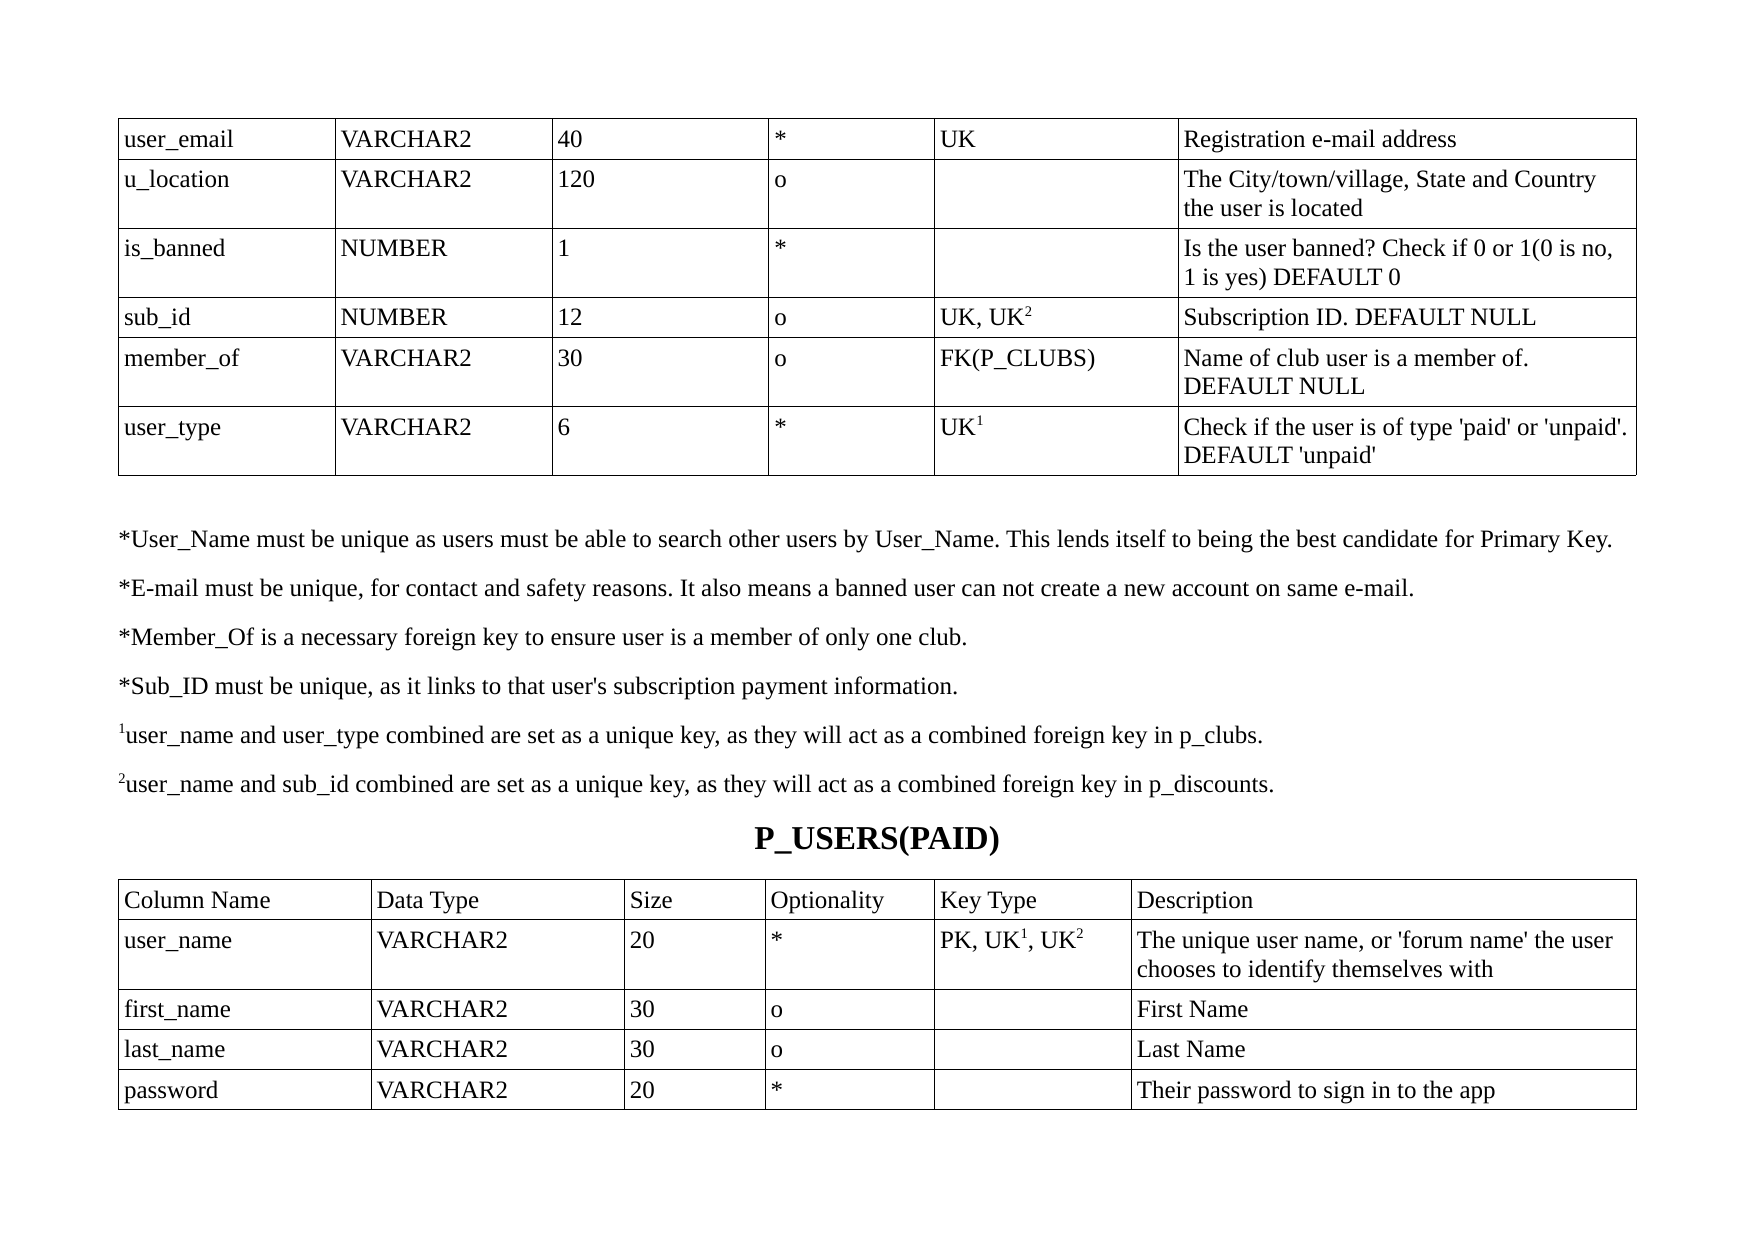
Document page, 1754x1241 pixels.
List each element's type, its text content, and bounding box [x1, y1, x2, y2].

text 2user_name and sub_id combined are set as a unique key, as they will act as a combined foreign key in p_discounts. [118, 769, 1636, 798]
table_cell Check if the user is of type 'paid' or 'unpaid'. DEFAULT 'unpaid' [1179, 407, 1636, 475]
table_cell NUMBER [336, 298, 552, 337]
table_cell First Name [1132, 990, 1636, 1029]
table_cell NUMBER [336, 229, 552, 297]
text *Sub_ID must be unique, as it links to that user's subscription payment information. [118, 671, 1636, 700]
table_cell u_location [119, 160, 335, 227]
table_cell * [766, 1070, 934, 1109]
table_cell * [769, 407, 934, 475]
text 1user_name and user_type combined are set as a unique key, as they will act as a combined foreign key in p_clubs. [118, 720, 1636, 749]
table_cell [935, 990, 1131, 1029]
table_cell o [766, 990, 934, 1029]
table_cell 120 [553, 160, 768, 227]
table_cell o [766, 1030, 934, 1069]
table_cell 30 [625, 1030, 765, 1069]
table_cell * [769, 119, 934, 158]
table_header Description [1132, 880, 1636, 919]
table_cell user_email [119, 119, 335, 158]
table_cell user_name [119, 920, 371, 988]
text *User_Name must be unique as users must be able to search other users by User_Name. This lends itself to being the best candidate for Primary Key. [118, 524, 1636, 553]
table_cell 20 [625, 920, 765, 988]
text *Member_Of is a necessary foreign key to ensure user is a member of only one club. [118, 622, 1636, 651]
table_cell password [119, 1070, 371, 1109]
table_cell 6 [553, 407, 768, 475]
table_cell is_banned [119, 229, 335, 297]
table_cell last_name [119, 1030, 371, 1069]
table_cell sub_id [119, 298, 335, 337]
table_cell * [766, 920, 934, 988]
table_cell 40 [553, 119, 768, 158]
table_cell Subscription ID. DEFAULT NULL [1179, 298, 1636, 337]
table_cell FK(P_CLUBS) [935, 338, 1178, 406]
table_cell Is the user banned? Check if 0 or 1(0 is no, 1 is yes) DEFAULT 0 [1179, 229, 1636, 297]
table_cell * [769, 229, 934, 297]
text *E-mail must be unique, for contact and safety reasons. It also means a banned user can not create a new account on same e-mail. [118, 573, 1636, 602]
table_cell The City/town/village, State and Country the user is located [1179, 160, 1636, 227]
table_cell UK, UK2 [935, 298, 1178, 337]
table_cell o [769, 160, 934, 227]
table_cell VARCHAR2 [372, 920, 624, 988]
table_cell 30 [553, 338, 768, 406]
table_cell 1 [553, 229, 768, 297]
table_cell VARCHAR2 [336, 338, 552, 406]
table_cell [935, 1070, 1131, 1109]
table_cell member_of [119, 338, 335, 406]
table_header Size [625, 880, 765, 919]
table_cell UK [935, 119, 1178, 158]
table_cell 20 [625, 1070, 765, 1109]
table_cell Name of club user is a member of. DEFAULT NULL [1179, 338, 1636, 406]
table_cell o [769, 338, 934, 406]
table_cell [935, 160, 1178, 227]
table_cell VARCHAR2 [372, 990, 624, 1029]
table_header Key Type [935, 880, 1131, 919]
table_cell The unique user name, or 'forum name' the user chooses to identify themselves with [1132, 920, 1636, 988]
table_header Column Name [119, 880, 371, 919]
table_header Data Type [372, 880, 624, 919]
table_cell VARCHAR2 [372, 1030, 624, 1069]
table_cell UK1 [935, 407, 1178, 475]
table_header Optionality [766, 880, 934, 919]
table_cell 12 [553, 298, 768, 337]
table_cell [935, 229, 1178, 297]
table_cell PK, UK1, UK2 [935, 920, 1131, 988]
table_cell first_name [119, 990, 371, 1029]
table_cell VARCHAR2 [336, 160, 552, 227]
table_cell Registration e-mail address [1179, 119, 1636, 158]
table_cell 30 [625, 990, 765, 1029]
table_cell VARCHAR2 [336, 407, 552, 475]
table_cell o [769, 298, 934, 337]
table_cell VARCHAR2 [336, 119, 552, 158]
text P_USERS(PAID) [118, 818, 1636, 857]
table_cell VARCHAR2 [372, 1070, 624, 1109]
table_cell [935, 1030, 1131, 1069]
table_cell Last Name [1132, 1030, 1636, 1069]
table_cell Their password to sign in to the app [1132, 1070, 1636, 1109]
table_cell user_type [119, 407, 335, 475]
